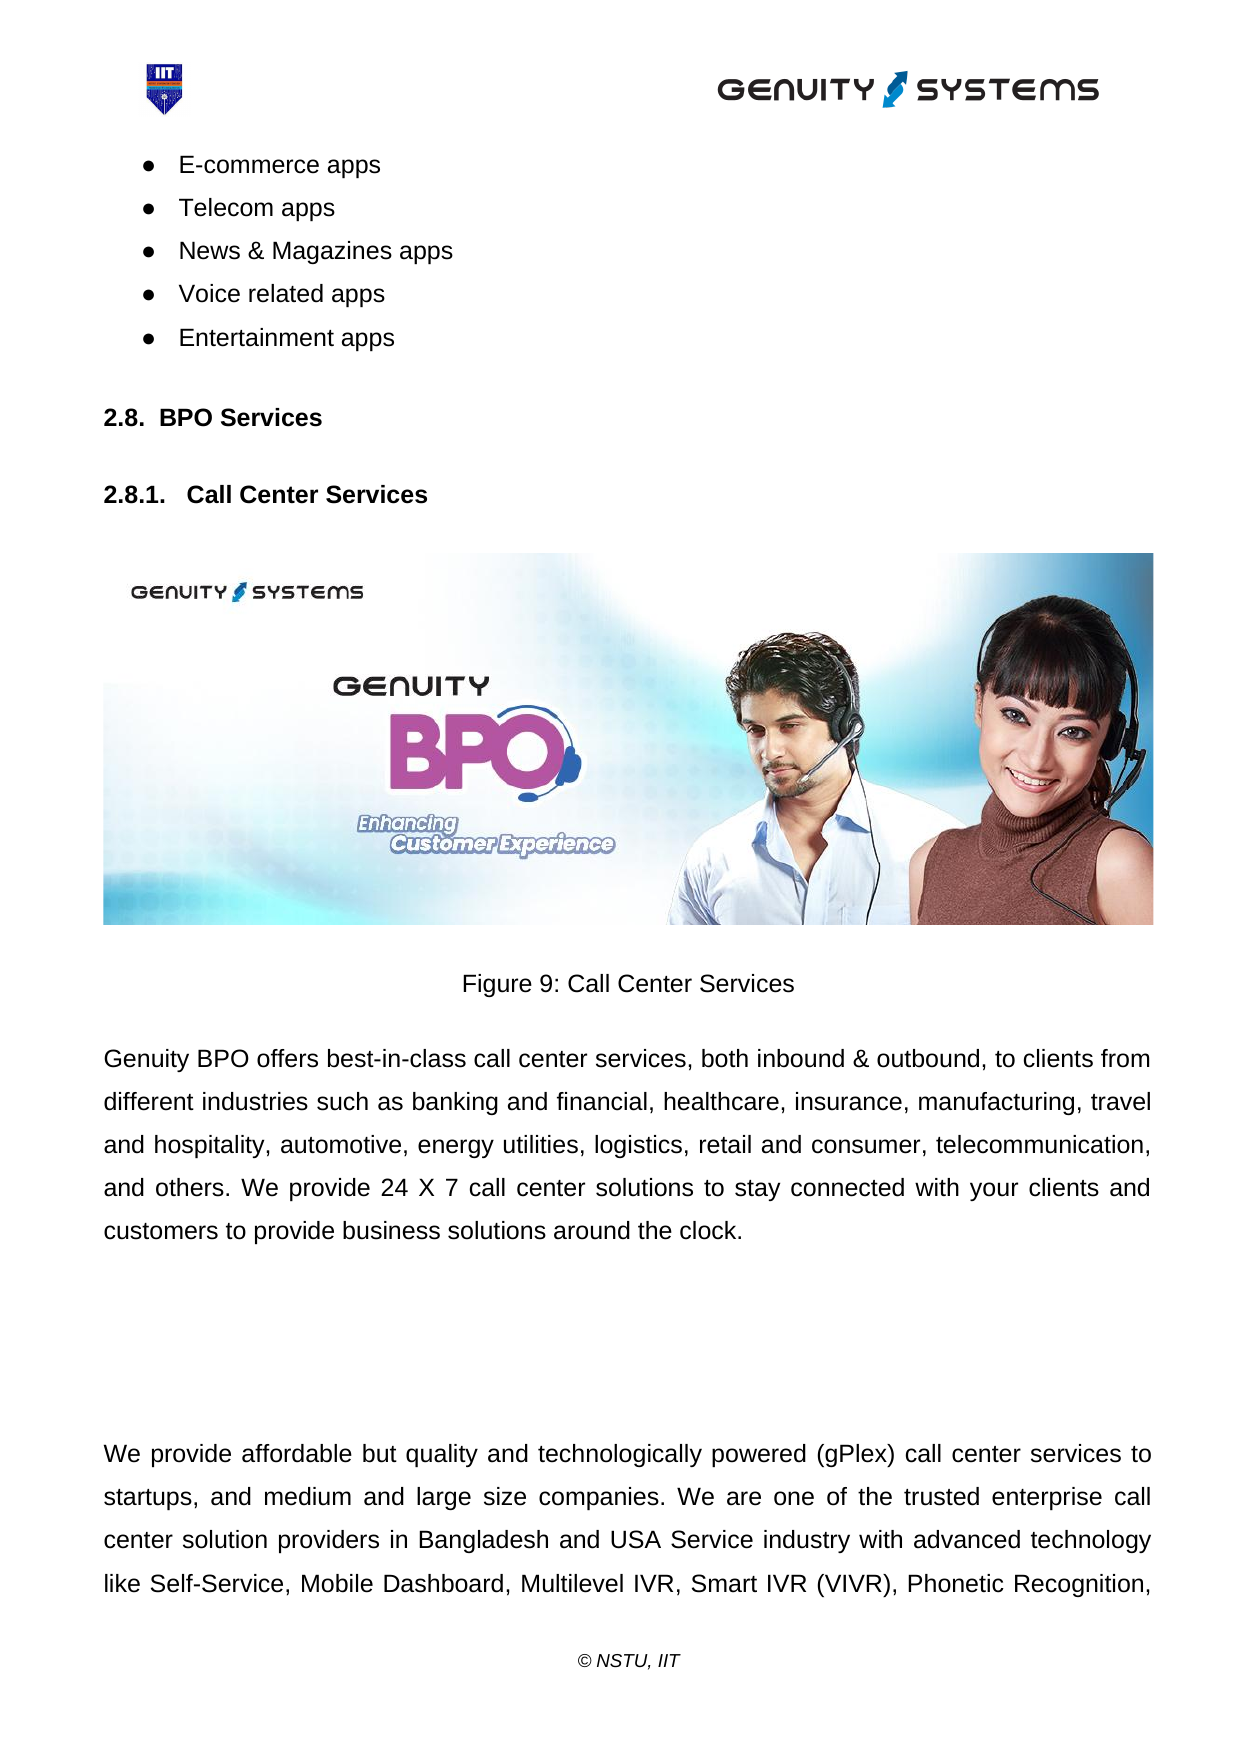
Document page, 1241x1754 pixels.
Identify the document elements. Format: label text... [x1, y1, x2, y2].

text We provide affordable but quality and technologically powered (gPlex) call center services to startups, and medium and large size companies. We are one of the trusted enterprise call center solution providers in Bangladesh and USA Service industry with advanced technology like Self-Service, Mobile Dashboard, Multilevel IVR, Smart IVR (VIVR), Phonetic Recognition, [103, 1439, 1153, 1597]
text Genuity BPO offers best-in-class call center services, both inbound & outbound, to clients from different industries such as banking and financial, healthcare, insurance, manufacturing, travel and hospitality, automotive, energy utilities, logistics, retail and consumer, telecommunication, and others. We provide 24 X 7 call center solutions to stay connected with your clients and customers to provide business solutions around the clock. [103, 1043, 1153, 1245]
list Entertainment apps [141, 322, 1153, 351]
picture [137, 62, 192, 117]
text Figure 9: Call Center Services [103, 969, 1153, 998]
list News & Magazines apps [141, 236, 1153, 265]
list E-commerce apps [141, 150, 1153, 179]
subtitle 2.8. BPO Services [103, 403, 1153, 432]
picture [714, 70, 1101, 108]
list Voice related apps [141, 279, 1153, 308]
subtitle 2.8.1. Call Center Services [103, 479, 1153, 508]
picture [103, 553, 1154, 925]
list Telecom apps [141, 193, 1153, 222]
